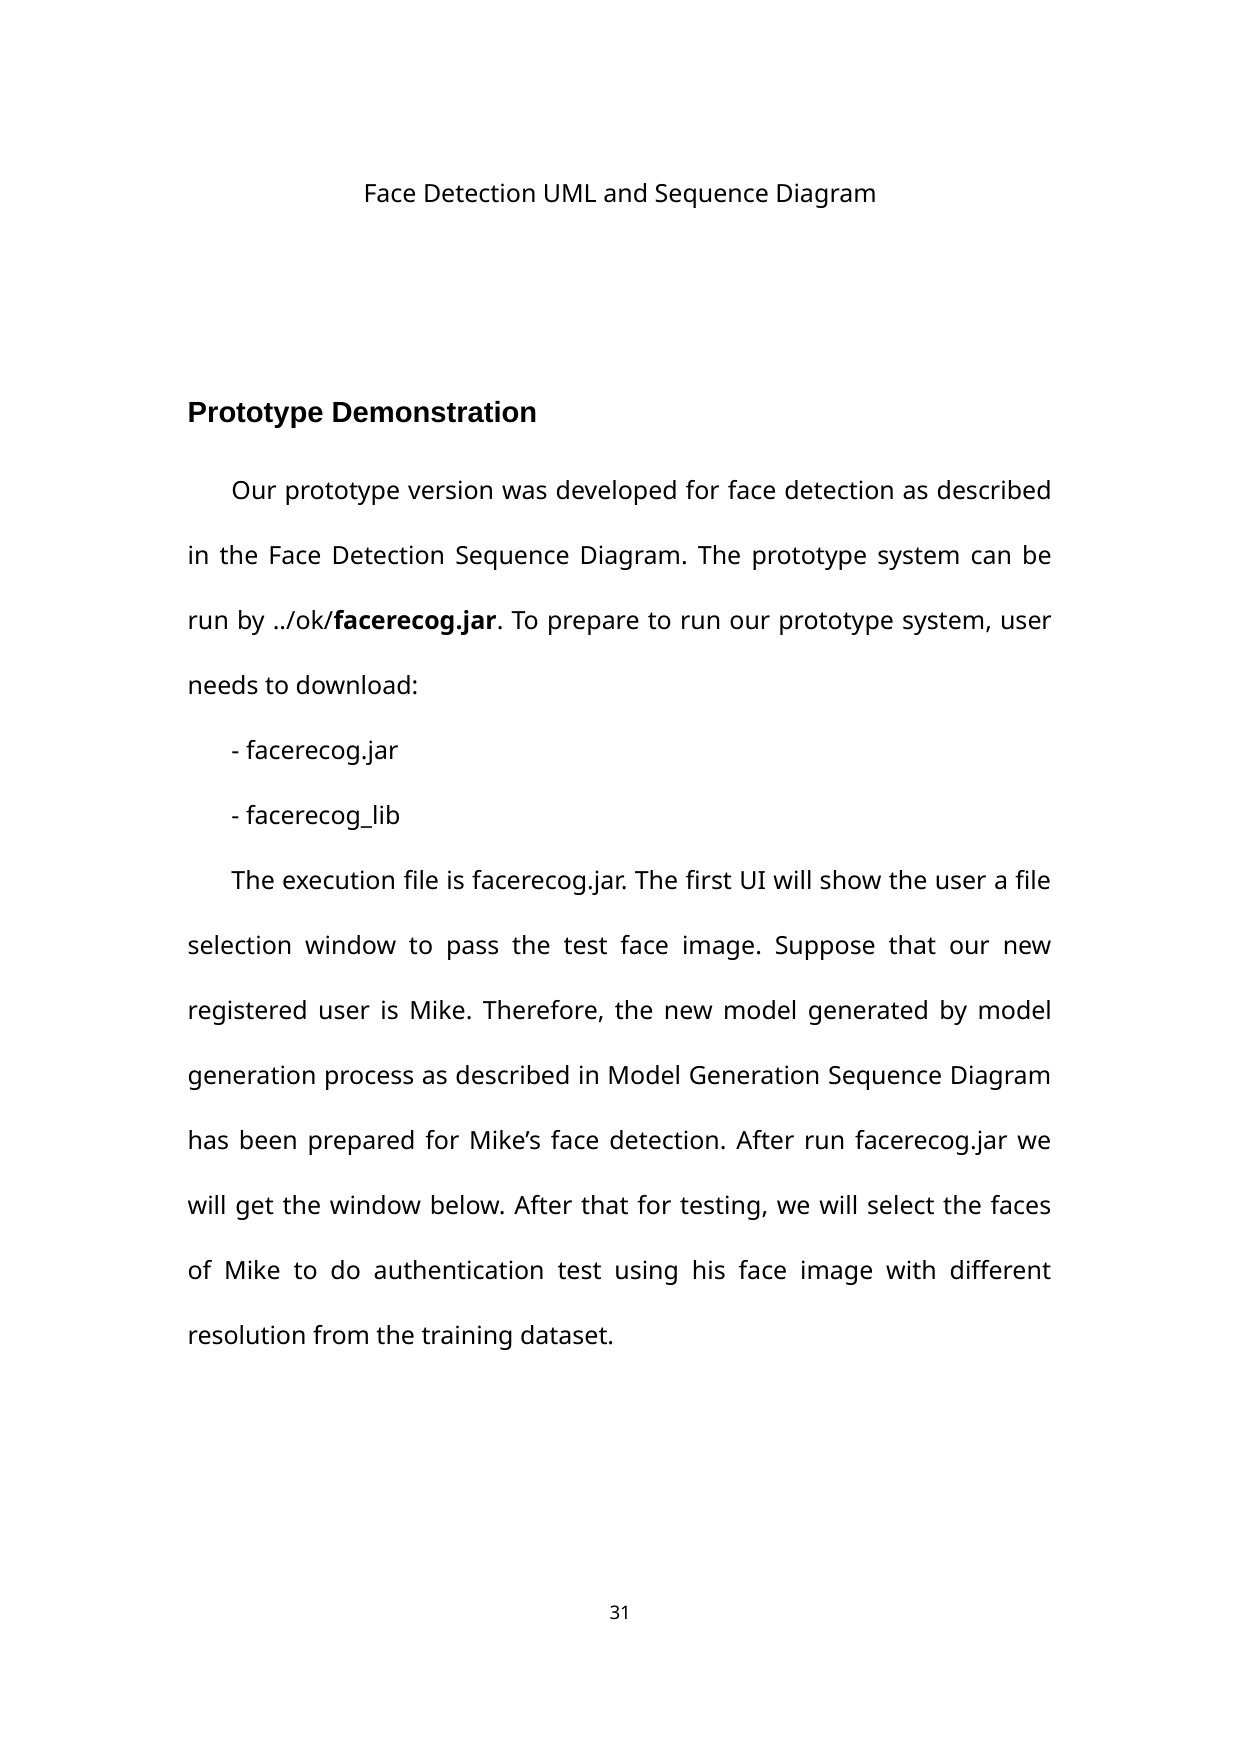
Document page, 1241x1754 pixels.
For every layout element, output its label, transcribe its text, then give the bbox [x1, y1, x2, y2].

text - facerecog.jar [187, 717, 1053, 782]
subtitle Prototype Demonstration [187, 380, 1053, 445]
text Our prototype version was developed for face detection as described in the Face Detection Sequence Diagram. The prototype system can be run by ../ok/facerecog.jar. To prepare to run our prototype system, user needs to download: [187, 457, 1053, 717]
text - facerecog_lib [187, 782, 1053, 847]
text Face Detection UML and Sequence Diagram [187, 160, 1053, 225]
text The execution file is facerecog.jar. The first UI will show the user a file selection window to pass the test face image. Suppose that our new registered user is Mike. Therefore, the new model generated by model generation process as described in Model Generation Sequence Diagram has been prepared for Mike’s face detection. After run facerecog.jar we will get the window below. After that for testing, we will select the faces of Mike to do authentication test using his face image with different resolution from the training dataset. [187, 847, 1053, 1367]
